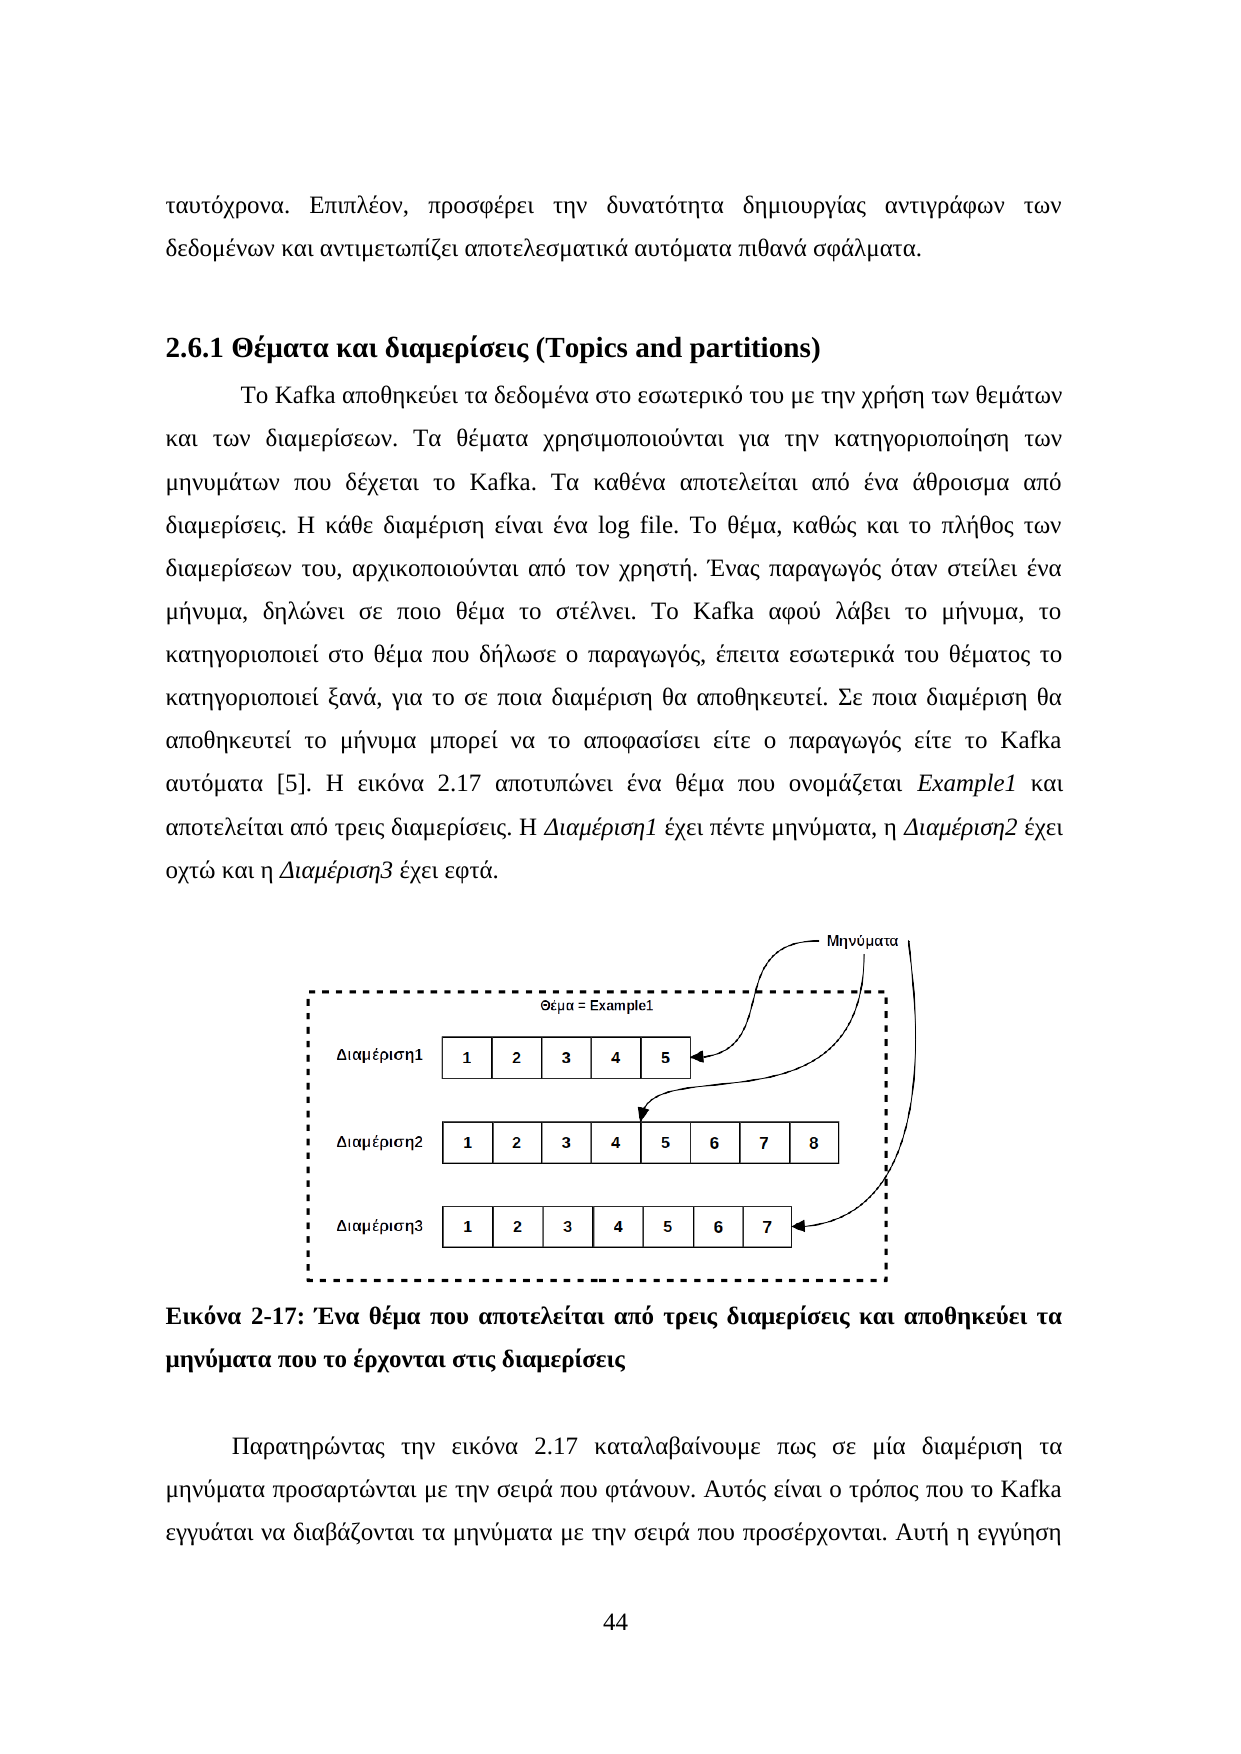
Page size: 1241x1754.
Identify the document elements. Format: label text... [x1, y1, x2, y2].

subtitle 2.6.1 Θέματα και διαμερίσεις (Topics and partitions) [165, 330, 1063, 363]
text ταυτόχρονα. Επιπλέον, προσφέρει την δυνατότητα δημιουργίας αντιγράφων των δεδομένων και αντιμετωπίζει αποτελεσματικά αυτόματα πιθανά σφάλματα. [165, 190, 1063, 262]
text Το Kafka αποθηκεύει τα δεδομένα στο εσωτερικό του με την χρήση των θεμάτων και των διαμερίσεων. Τα θέματα χρησιμοποιούνται για την κατηγοριοποίηση των μηνυμάτων που δέχεται το Kafka. Τα καθένα αποτελείται από ένα άθροισμα από διαμερίσεις. Η κάθε διαμέριση είναι ένα log file. Το θέμα, καθώς και το πλήθος των διαμερίσεων του, αρχικοποιούνται από τον χρηστή. Ένας παραγωγός όταν στείλει ένα μήνυμα, δηλώνει σε ποιο θέμα το στέλνει. Το Kafka αφού λάβει το μήνυμα, το κατηγοριοποιεί στο θέμα που δήλωσε ο παραγωγός, έπειτα εσωτερικά του θέματος το κατηγοριοποιεί ξανά, για το σε ποια διαμέριση θα αποθηκευτεί. Σε ποια διαμέριση θα αποθηκευτεί το μήνυμα μπορεί να το αποφασίσει είτε ο παραγωγός είτε το Kafka αυτόματα [5]. Η εικόνα 2.17 αποτυπώνει ένα θέμα που ονομάζεται Example1 και αποτελείται από τρεις διαμερίσεις. Η Διαμέριση1 έχει πέντε μηνύματα, η Διαμέριση2 έχει οχτώ και η Διαμέριση3 έχει εφτά. [165, 380, 1063, 883]
picture [165, 926, 1063, 1287]
text Εικόνα 2-17: Ένα θέμα που αποτελείται από τρεις διαμερίσεις και αποθηκεύει τα μηνύματα που το έρχονται στις διαμερίσεις [165, 1287, 1063, 1373]
text Παρατηρώντας την εικόνα 2.17 καταλαβαίνουμε πως σε μία διαμέριση τα μηνύματα προσαρτώνται με την σειρά που φτάνουν. Αυτός είναι ο τρόπος που το Kafka εγγυάται να διαβάζονται τα μηνύματα με την σειρά που προσέρχονται. Αυτή η εγγύηση [165, 1431, 1063, 1546]
